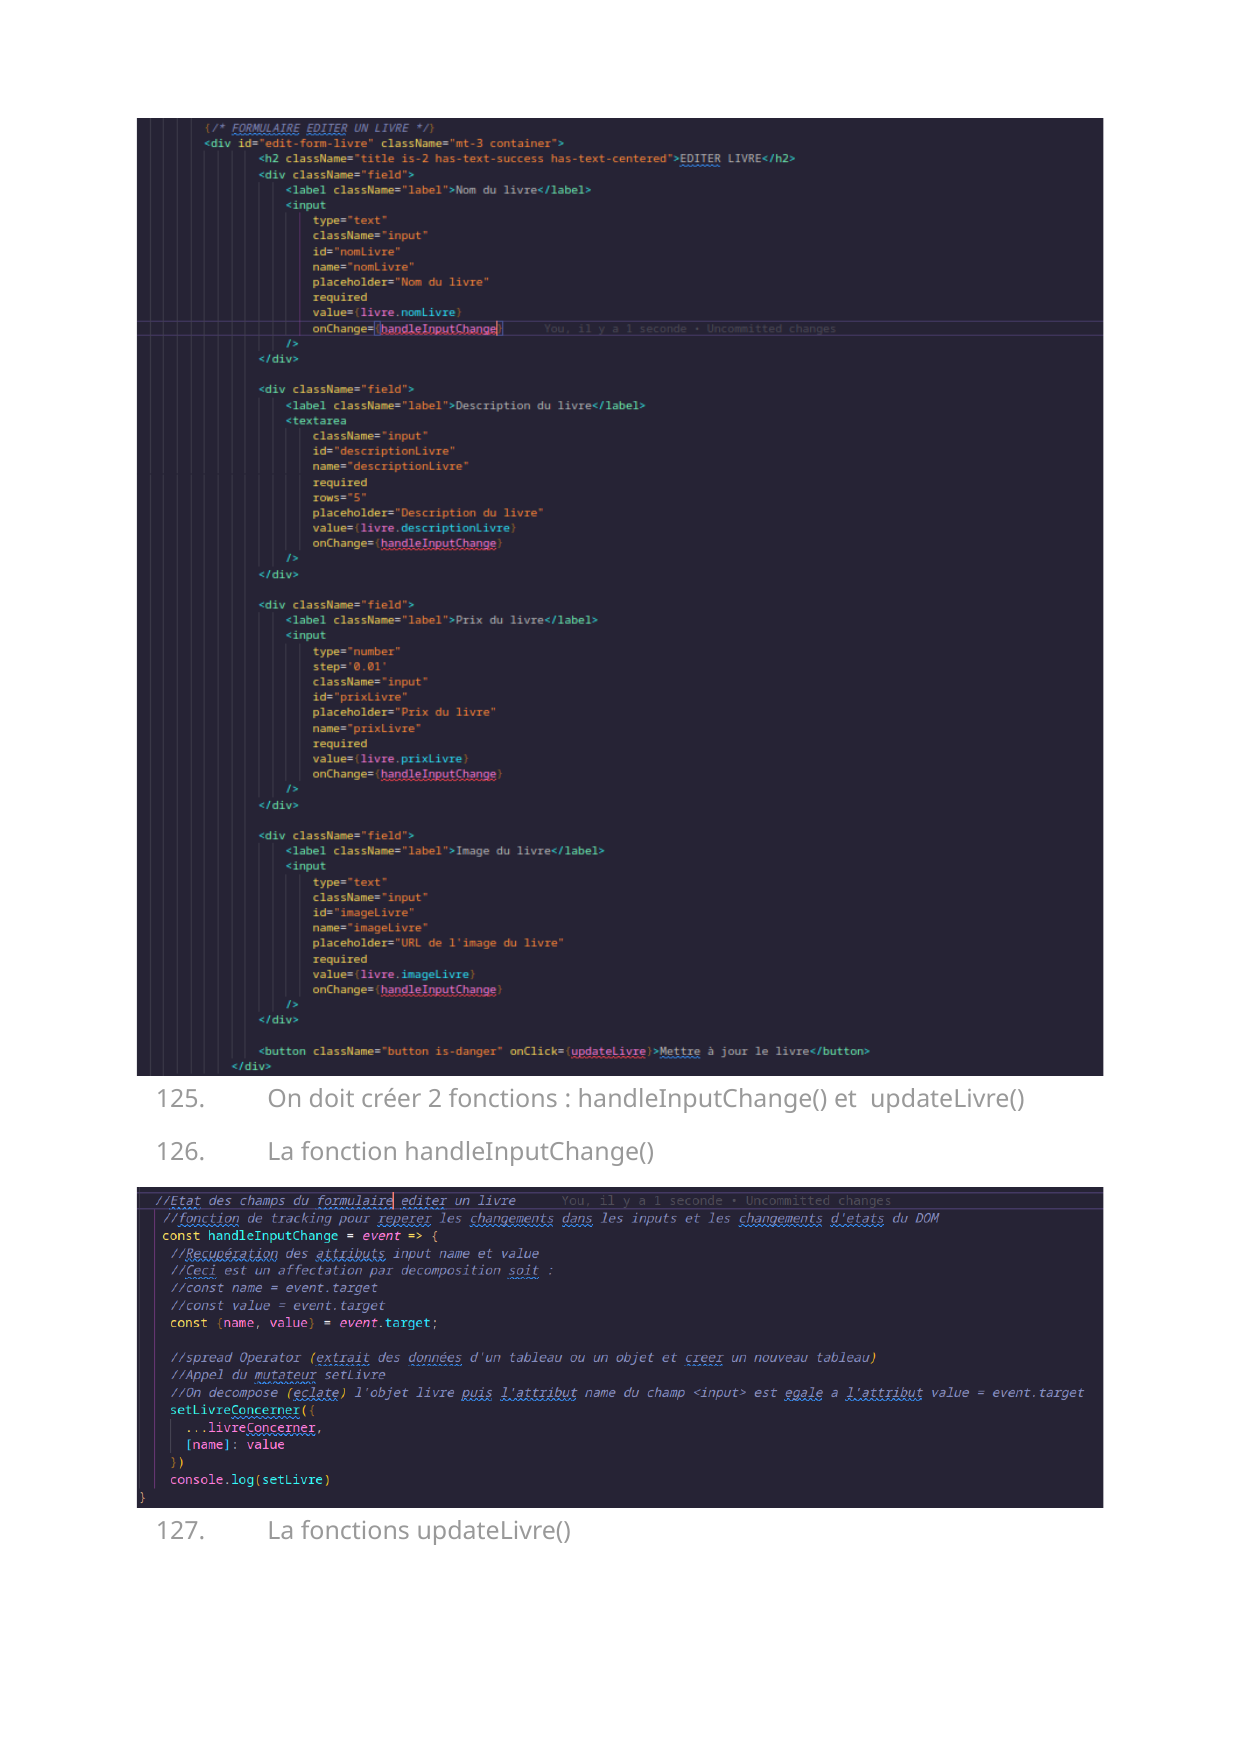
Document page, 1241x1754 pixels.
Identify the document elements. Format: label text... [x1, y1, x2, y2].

picture [136, 118, 1104, 1076]
list La fonctions updateLivre() [156, 1188, 1122, 1547]
list On doit créer 2 fonctions : handleInputChange() et updateLivre() [156, 118, 1122, 1114]
list La fonction handleInputChange() [156, 1134, 1122, 1168]
picture [136, 1187, 1104, 1508]
